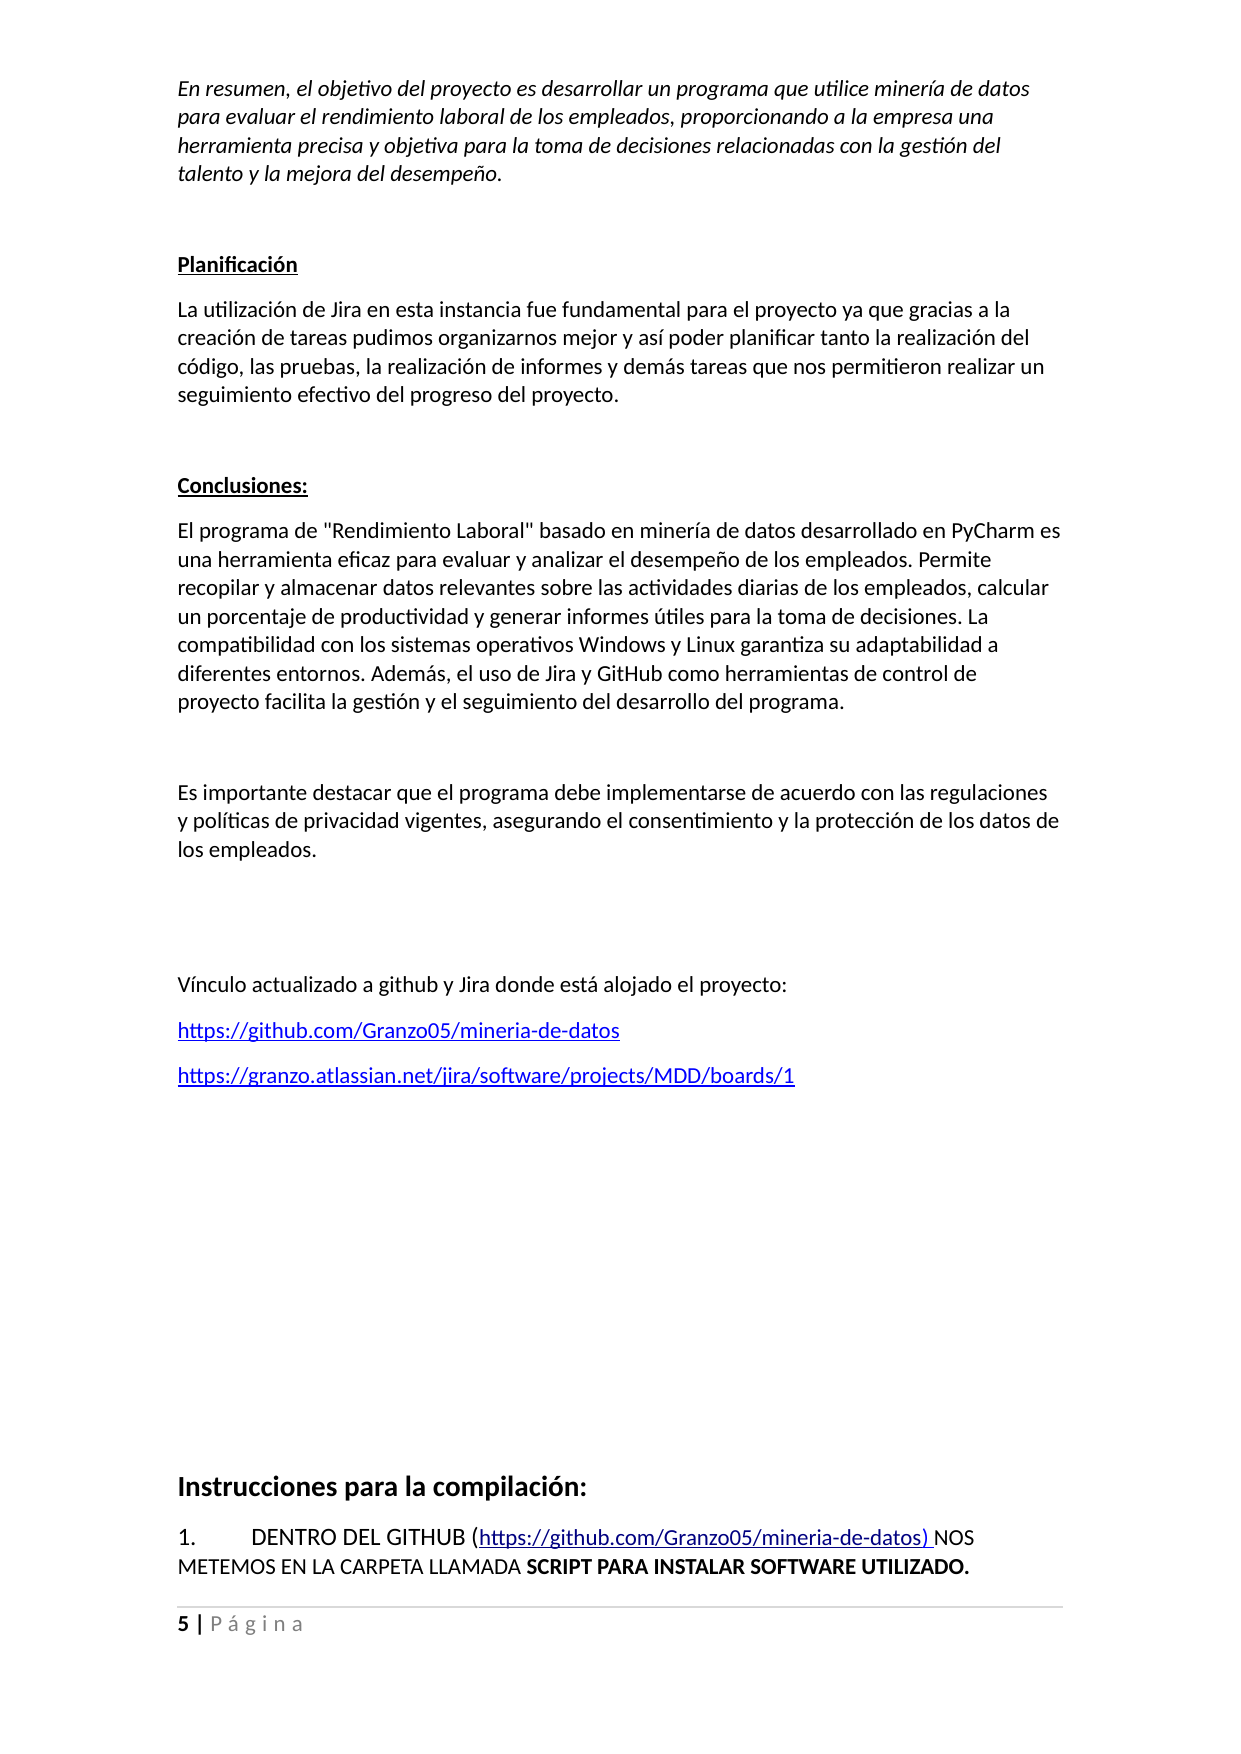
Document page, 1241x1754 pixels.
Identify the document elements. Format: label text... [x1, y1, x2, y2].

text https://github.com/Granzo05/mineria-de-datos [177, 1016, 1063, 1044]
text https://granzo.atlassian.net/jira/software/projects/MDD/boards/1 [177, 1061, 1063, 1089]
text El programa de "Rendimiento Laboral" basado en minería de datos desarrollado en PyCharm es una herramienta eficaz para evaluar y analizar el desempeño de los empleados. Permite recopilar y almacenar datos relevantes sobre las actividades diarias de los empleados, calcular un porcentaje de productividad y generar informes útiles para la toma de decisiones. La compatibilidad con los sistemas operativos Windows y Linux garantiza su adaptabilidad a diferentes entornos. Además, el uso de Jira y GitHub como herramientas de control de proyecto facilita la gestión y el seguimiento del desarrollo del programa. [177, 516, 1063, 716]
text La utilización de Jira en esta instancia fue fundamental para el proyecto ya que gracias a la creación de tareas pudimos organizarnos mejor y así poder planificar tanto la realización del código, las pruebas, la realización de informes y demás tareas que nos permitieron realizar un seguimiento efectivo del progreso del proyecto. [177, 295, 1063, 409]
text Conclusiones: [177, 471, 1063, 499]
text Vínculo actualizado a github y Jira donde está alojado el proyecto: [177, 971, 1063, 999]
text Instrucciones para la compilación: [177, 1468, 1063, 1503]
text Planificación [177, 250, 1063, 278]
text En resumen, el objetivo del proyecto es desarrollar un programa que utilice minería de datos para evaluar el rendimiento laboral de los empleados, proporcionando a la empresa una herramienta precisa y objetiva para la toma de decisiones relacionadas con la gestión del talento y la mejora del desempeño. [177, 74, 1063, 187]
text Es importante destacar que el programa debe implementarse de acuerdo con las regulaciones y políticas de privacidad vigentes, asegurando el consentimiento y la protección de los datos de los empleados. [177, 778, 1063, 863]
list DENTRO DEL GITHUB (https://github.com/Granzo05/mineria-de-datos) NOS METEMOS EN LA CARPETA LLAMADA SCRIPT PARA INSTALAR SOFTWARE UTILIZADO. [177, 1521, 1063, 1580]
